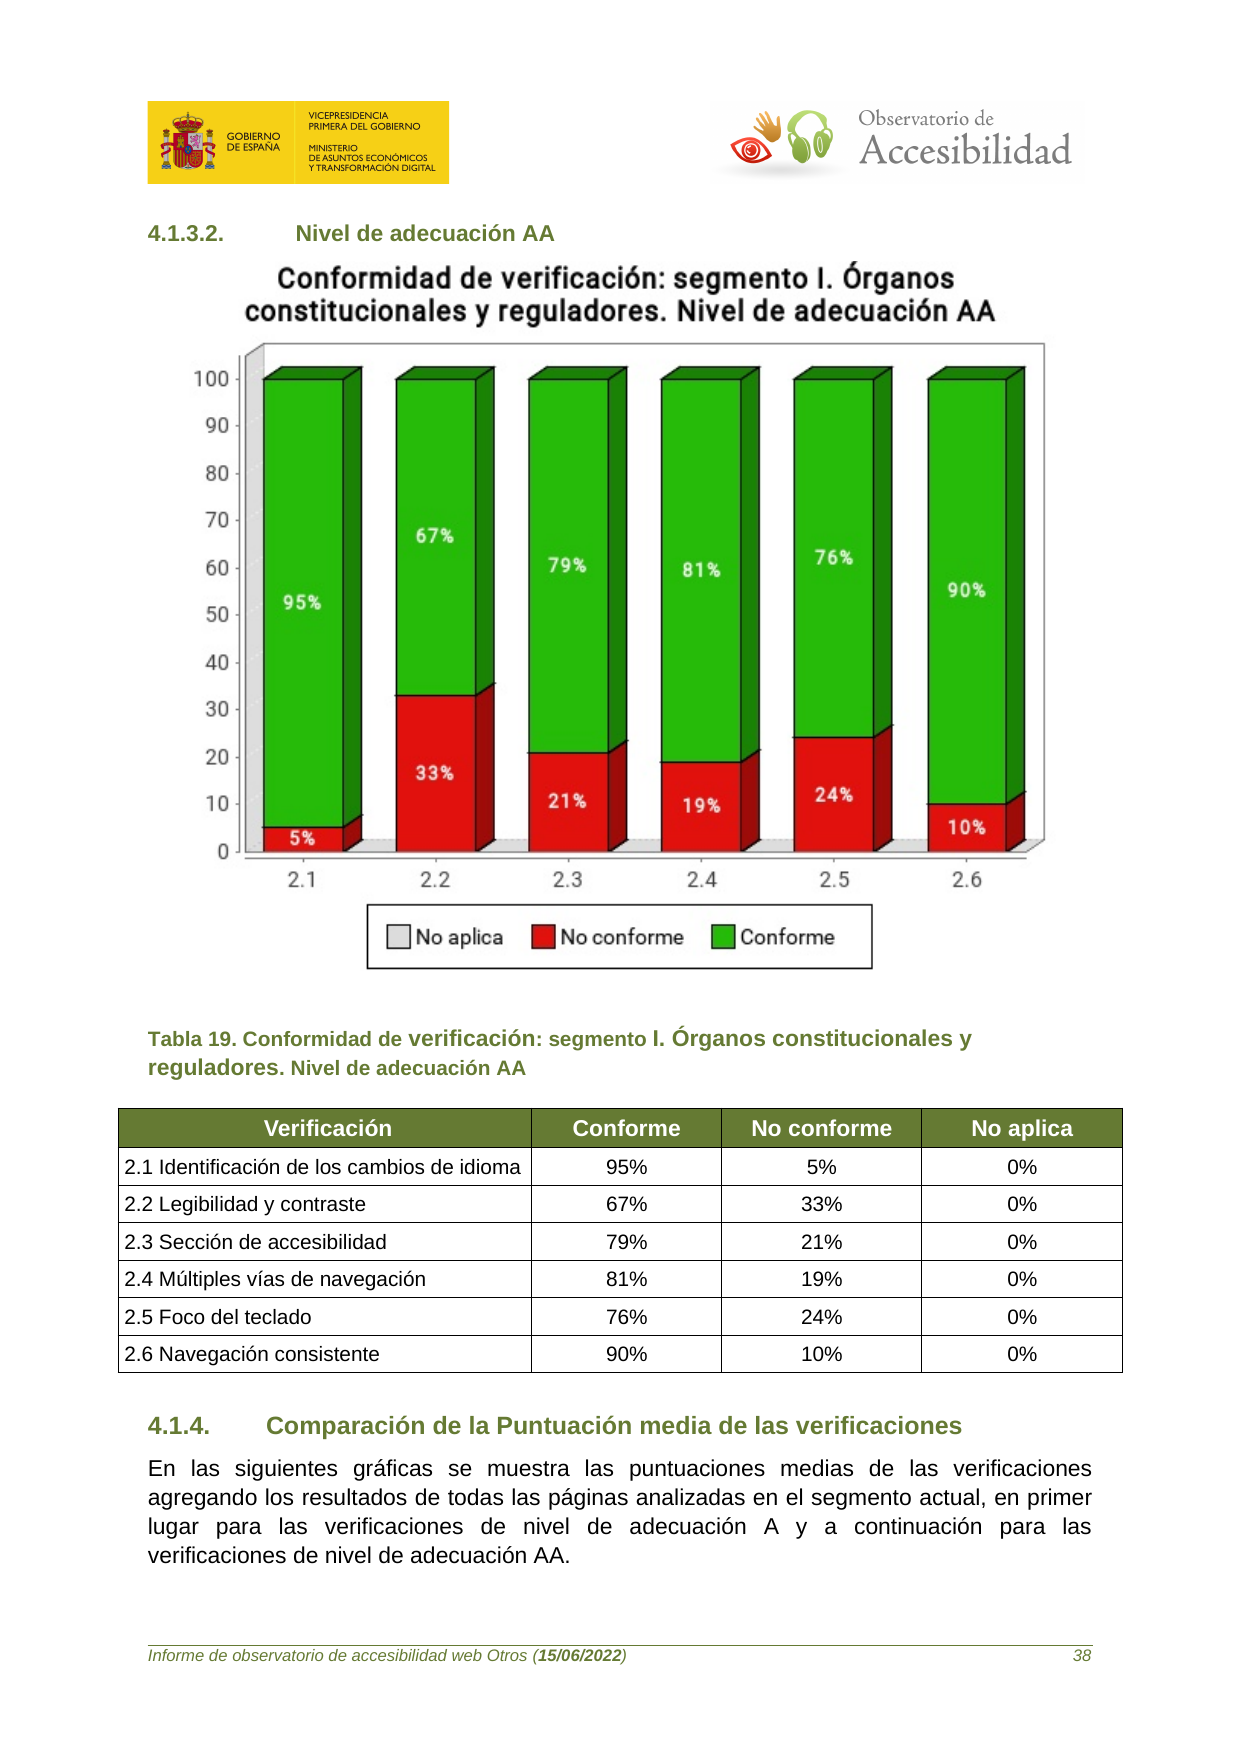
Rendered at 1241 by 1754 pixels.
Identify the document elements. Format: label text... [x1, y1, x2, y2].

table_cell 10% [722, 1336, 921, 1372]
table_cell 33% [722, 1186, 921, 1222]
table_cell 2.5 Foco del teclado [119, 1298, 531, 1335]
table_cell 81% [532, 1261, 721, 1297]
table_cell 0% [922, 1148, 1122, 1185]
table_cell 90% [532, 1336, 721, 1372]
table_cell 0% [922, 1336, 1122, 1372]
table_header Verificación [119, 1109, 531, 1147]
table_cell 79% [532, 1223, 721, 1260]
text En las siguientes gráficas se muestra las puntuaciones medias de las verificaciones agregando los resultados de todas las páginas analizadas en el segmento actual, en primer lugar para las verificaciones de nivel de adecuación A y a continuación para las verificaciones de nivel de adecuación AA. [148, 1455, 1092, 1568]
table_cell 0% [922, 1223, 1122, 1260]
table_cell 95% [532, 1148, 721, 1185]
table_cell 76% [532, 1298, 721, 1335]
table_header No conforme [722, 1109, 921, 1147]
subtitle Nivel de adecuación AA [148, 220, 1092, 246]
table_cell 5% [722, 1148, 921, 1185]
table_cell 0% [922, 1261, 1122, 1297]
picture [147, 101, 450, 184]
table_cell 24% [722, 1298, 921, 1335]
picture [178, 261, 1062, 971]
table_cell 2.4 Múltiples vías de navegación [119, 1261, 531, 1297]
picture [710, 101, 1086, 184]
table_cell 2.6 Navegación consistente [119, 1336, 531, 1372]
table_cell 67% [532, 1186, 721, 1222]
table_cell 2.3 Sección de accesibilidad [119, 1223, 531, 1260]
text Tabla 4. Conformidad de verificación: segmento I. Órganos constitucionales y reguladores. Nivel de adecuación AA [148, 1024, 1092, 1080]
table_cell 21% [722, 1223, 921, 1260]
table_header No aplica [922, 1109, 1122, 1147]
table_cell 19% [722, 1261, 921, 1297]
table_header Conforme [532, 1109, 721, 1147]
table_cell 2.1 Identificación de los cambios de idioma [119, 1148, 531, 1185]
table_cell 0% [922, 1298, 1122, 1335]
table_cell 0% [922, 1186, 1122, 1222]
table_cell 2.2 Legibilidad y contraste [119, 1186, 531, 1222]
subtitle Comparación de la Puntuación media de las verificaciones [148, 1411, 1092, 1439]
